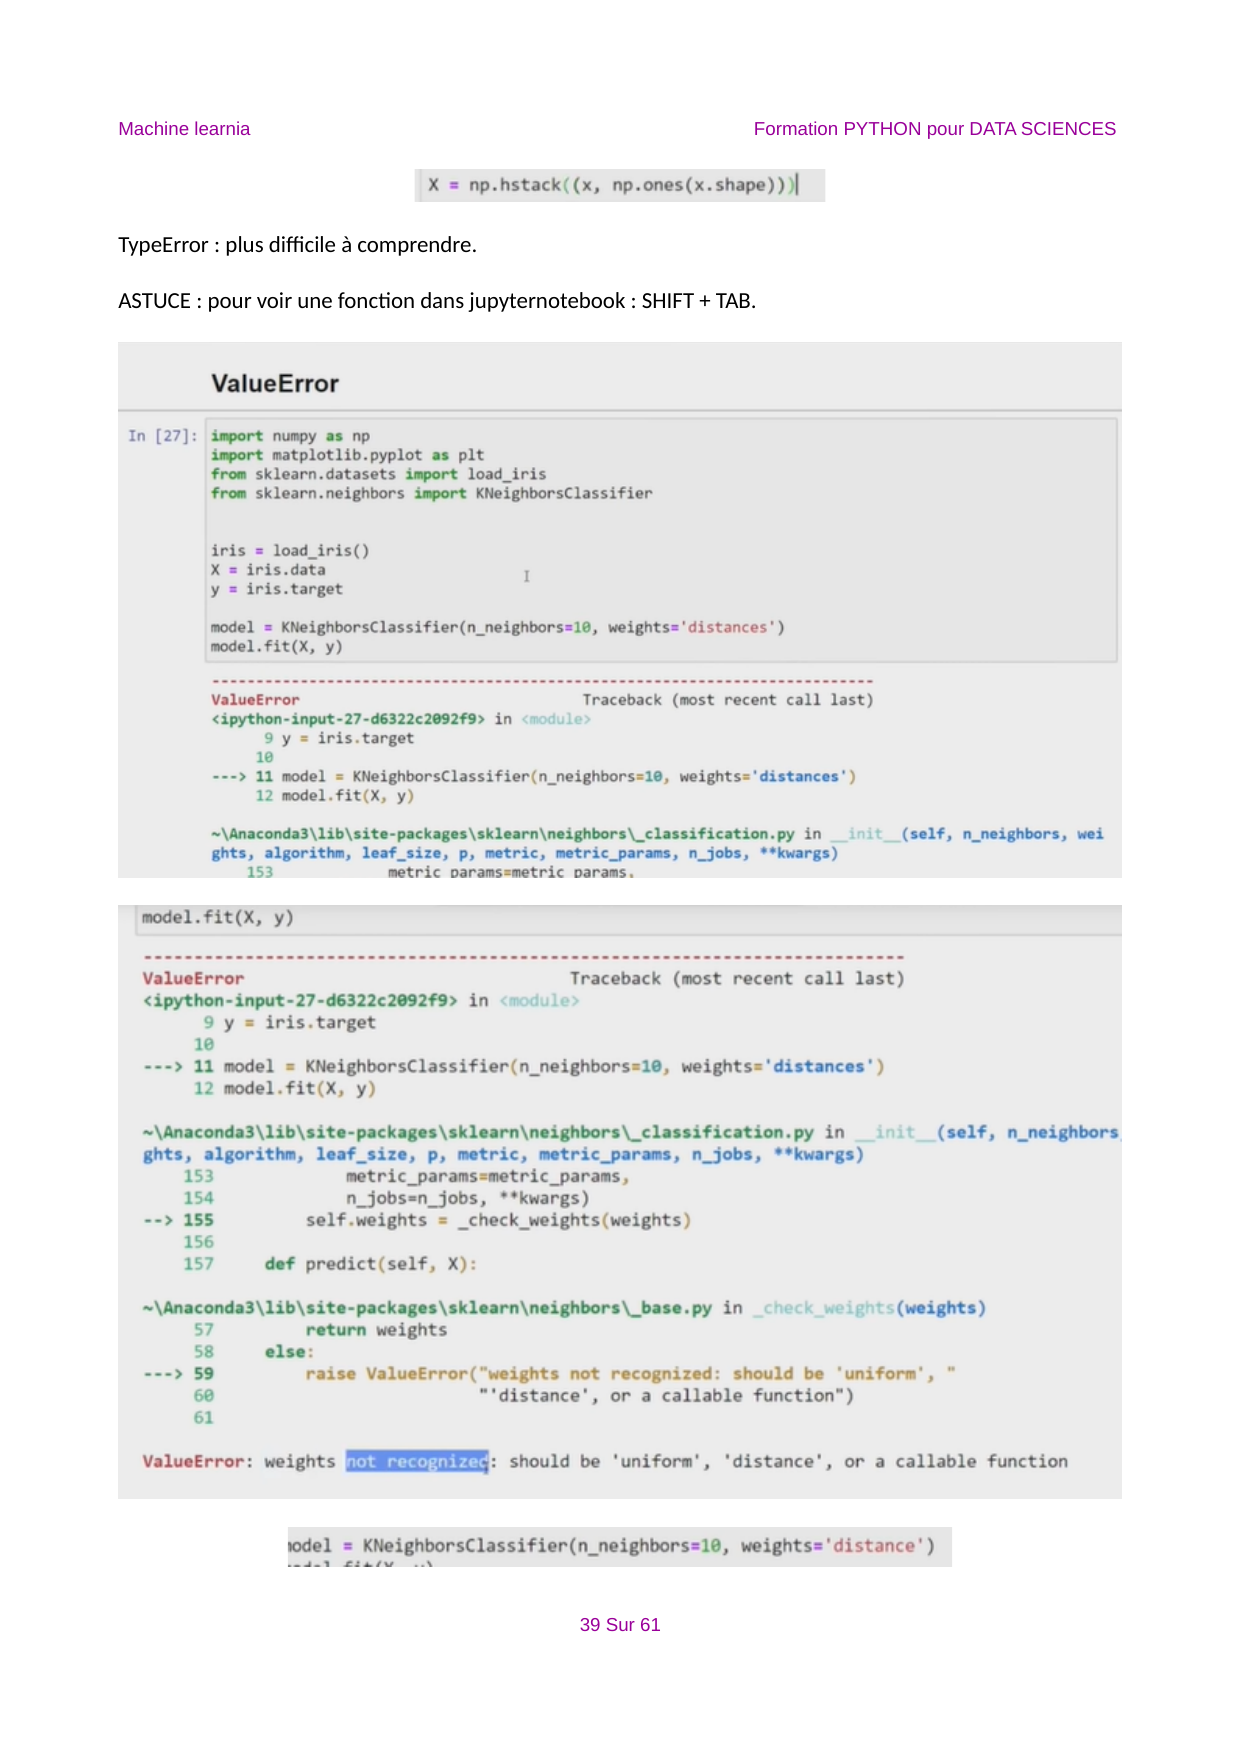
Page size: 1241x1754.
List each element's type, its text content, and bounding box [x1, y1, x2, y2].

text TypeError : plus difficile à comprendre. [118, 230, 1122, 258]
picture [118, 342, 1122, 878]
picture [287, 1527, 953, 1567]
picture [414, 169, 826, 202]
text ASTUCE : pour voir une fonction dans jupyternotebook : SHIFT + TAB. [118, 286, 1122, 314]
picture [118, 905, 1122, 1499]
